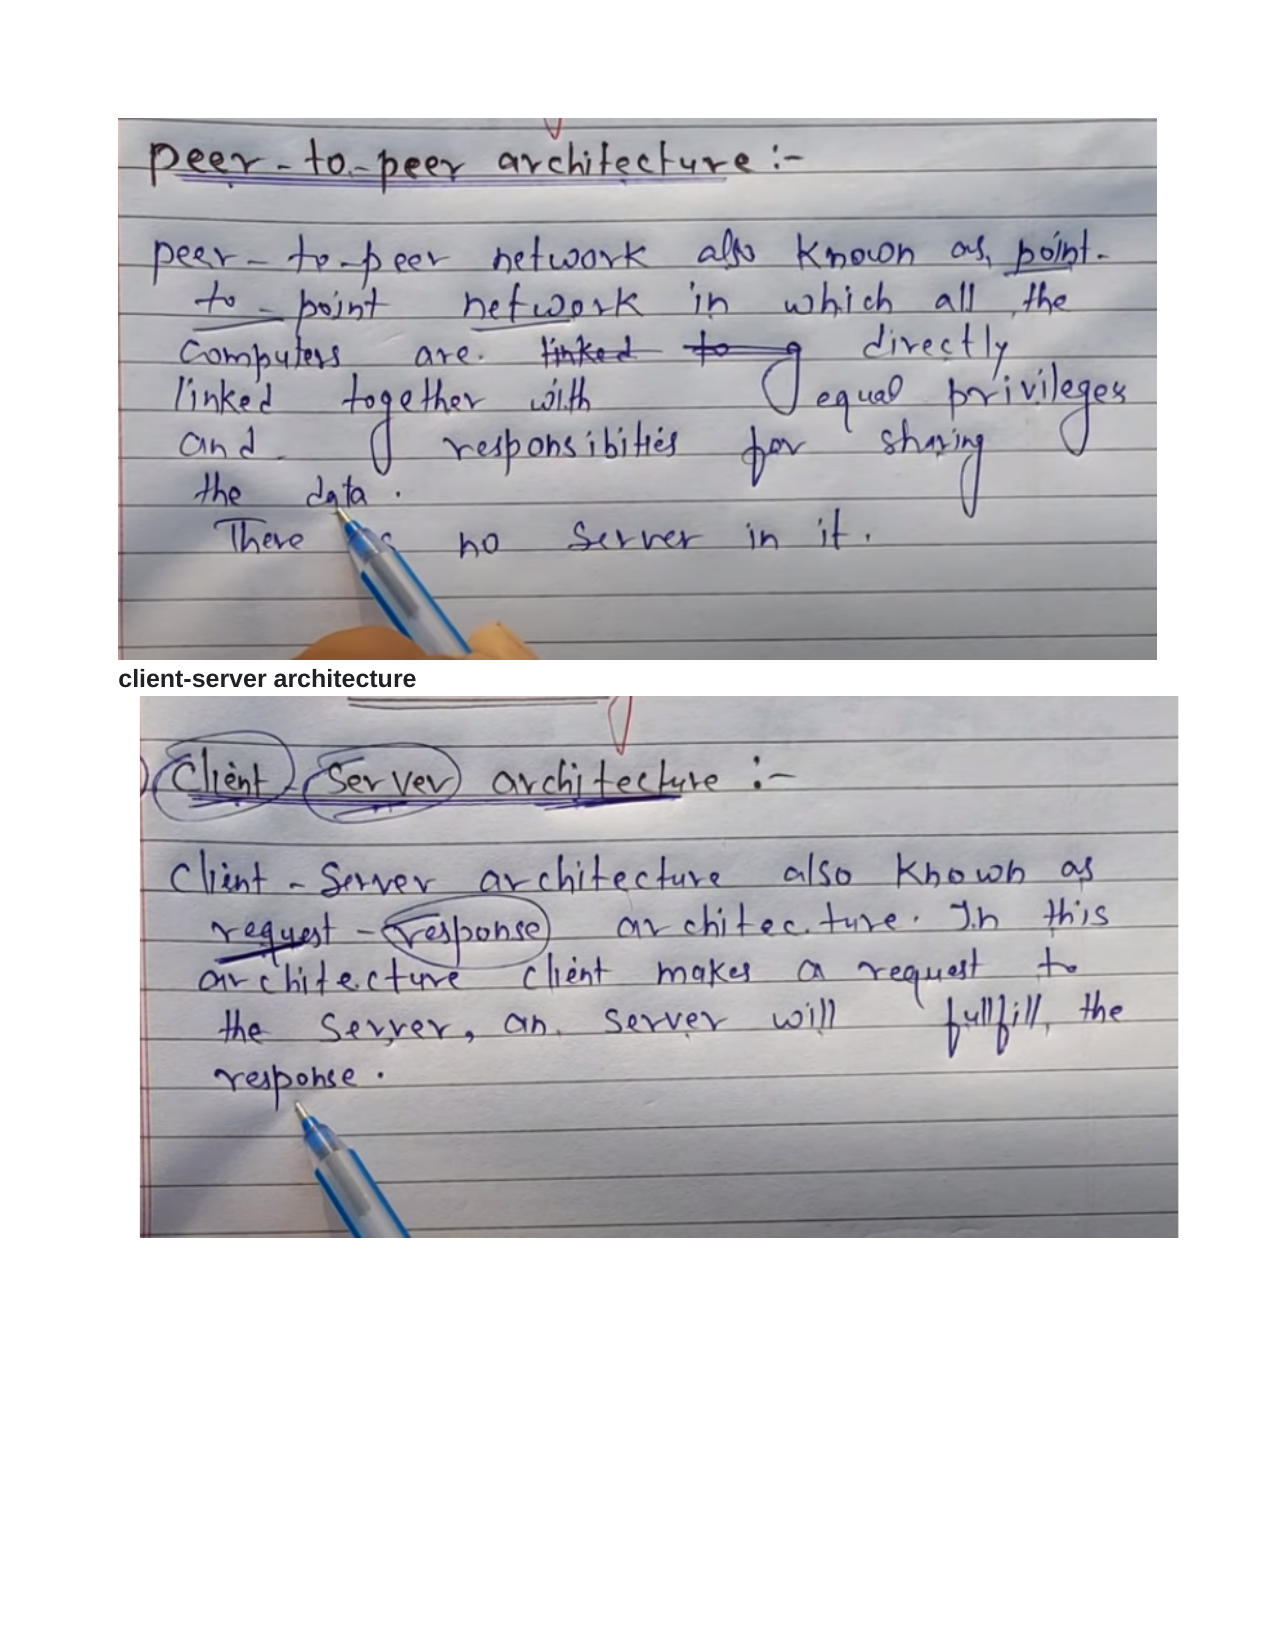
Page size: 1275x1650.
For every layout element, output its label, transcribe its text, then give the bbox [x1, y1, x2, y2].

picture [139, 696, 1179, 1238]
picture [118, 118, 1157, 660]
text client-server architecture [118, 660, 1157, 693]
